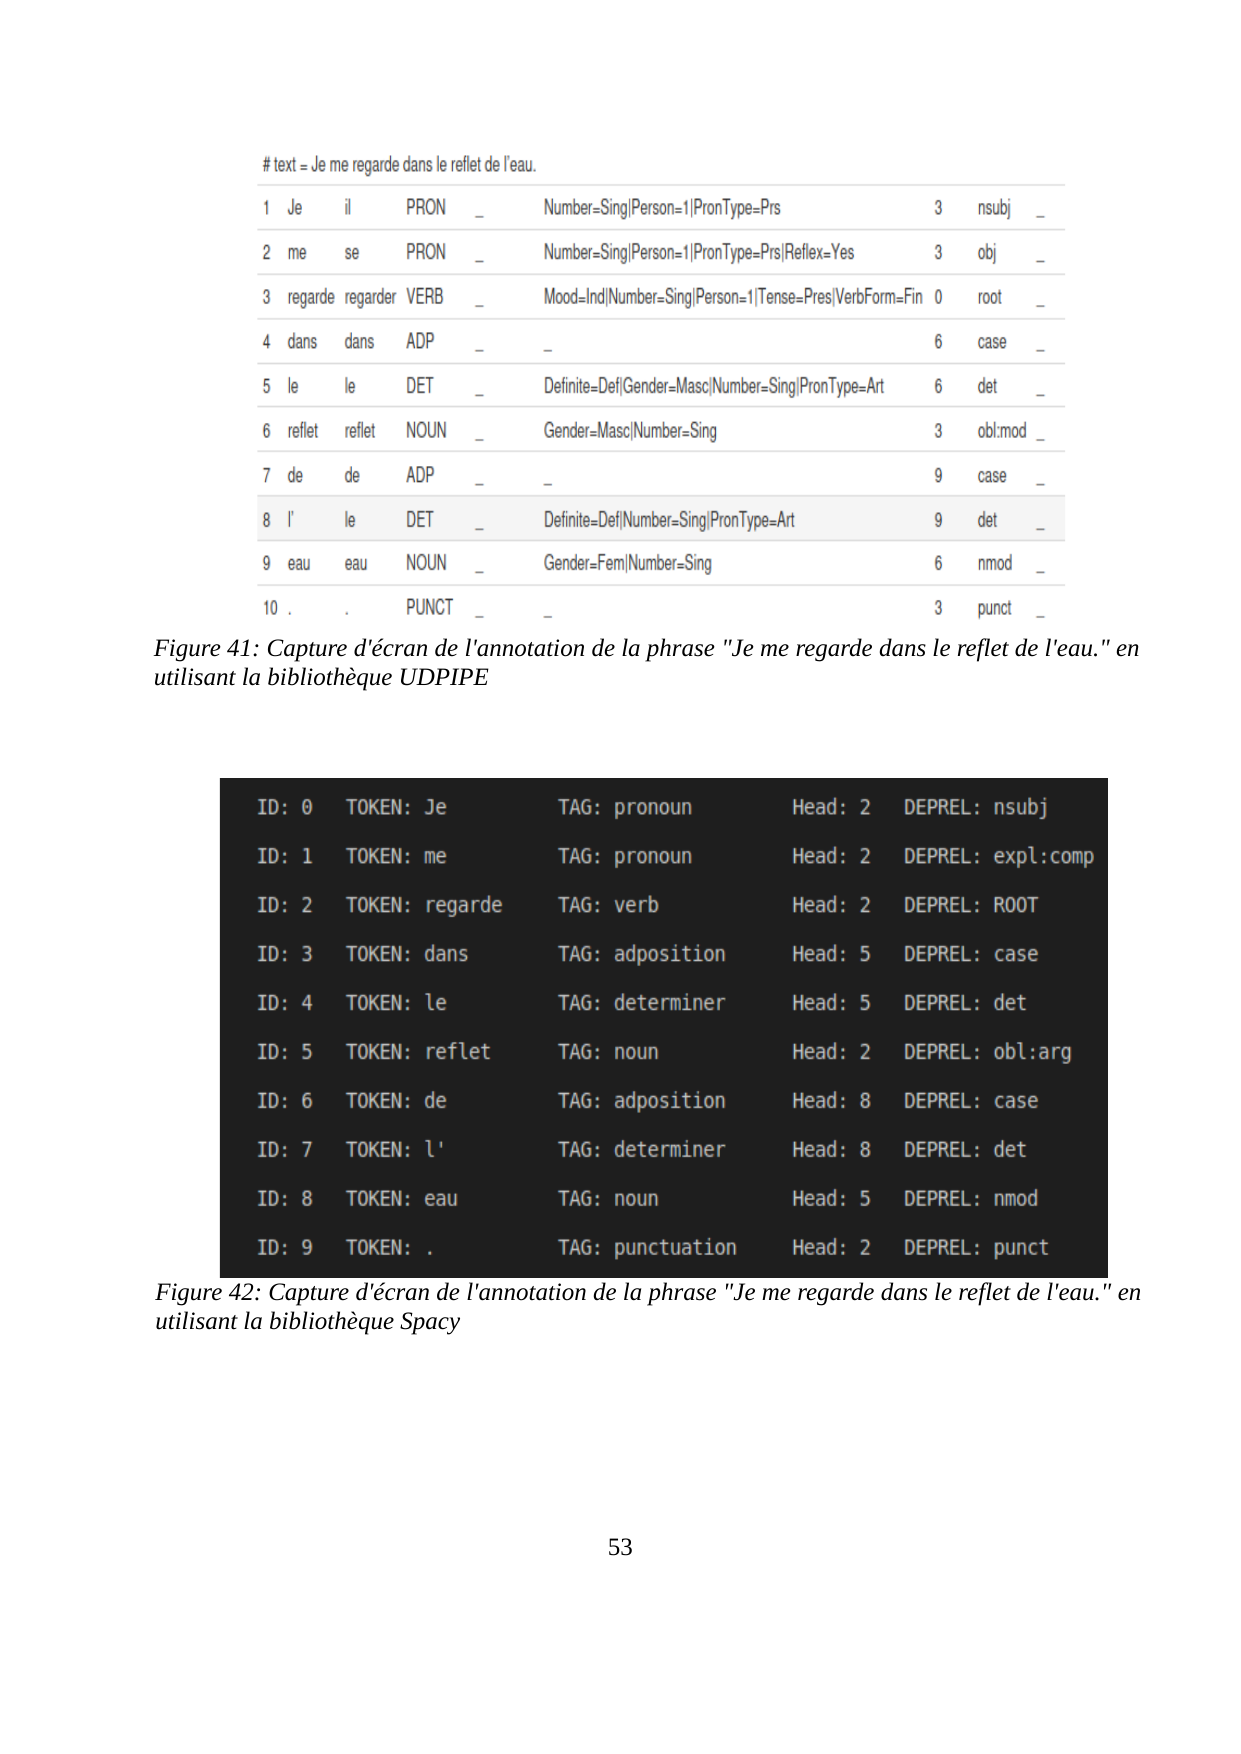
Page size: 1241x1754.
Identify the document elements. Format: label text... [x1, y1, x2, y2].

picture [219, 778, 1108, 1278]
picture [252, 151, 1066, 634]
text Figure 41: Capture d'écran de l'annotation de la phrase "Je me regarde dans le reflet de l'eau." en utilisant la bibliothèque UDPIPE [153, 152, 1165, 691]
text Figure 42: Capture d'écran de l'annotation de la phrase "Je me regarde dans le reflet de l'eau." en utilisant la bibliothèque Spacy [155, 778, 1172, 1335]
